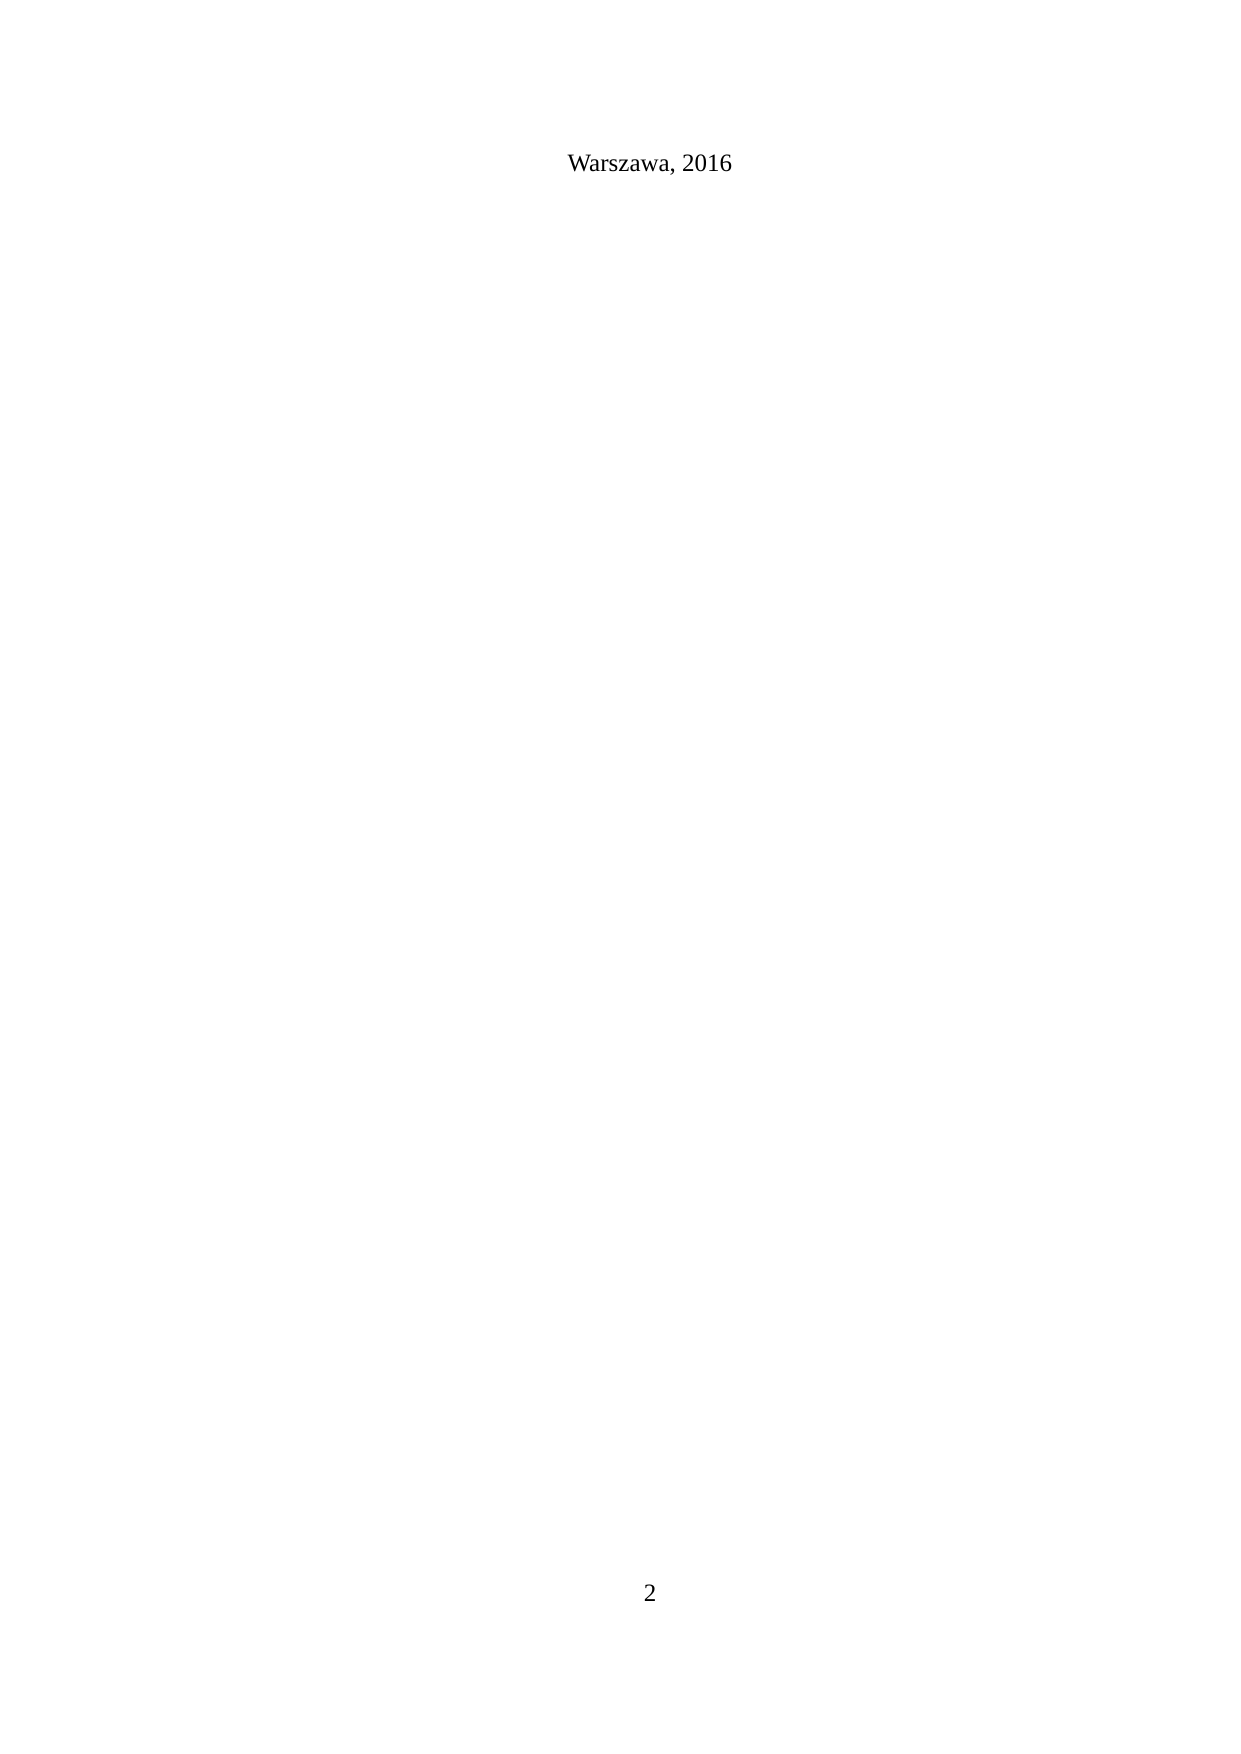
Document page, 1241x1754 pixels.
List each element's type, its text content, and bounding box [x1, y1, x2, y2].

text Warszawa, 2016 [207, 148, 1093, 176]
